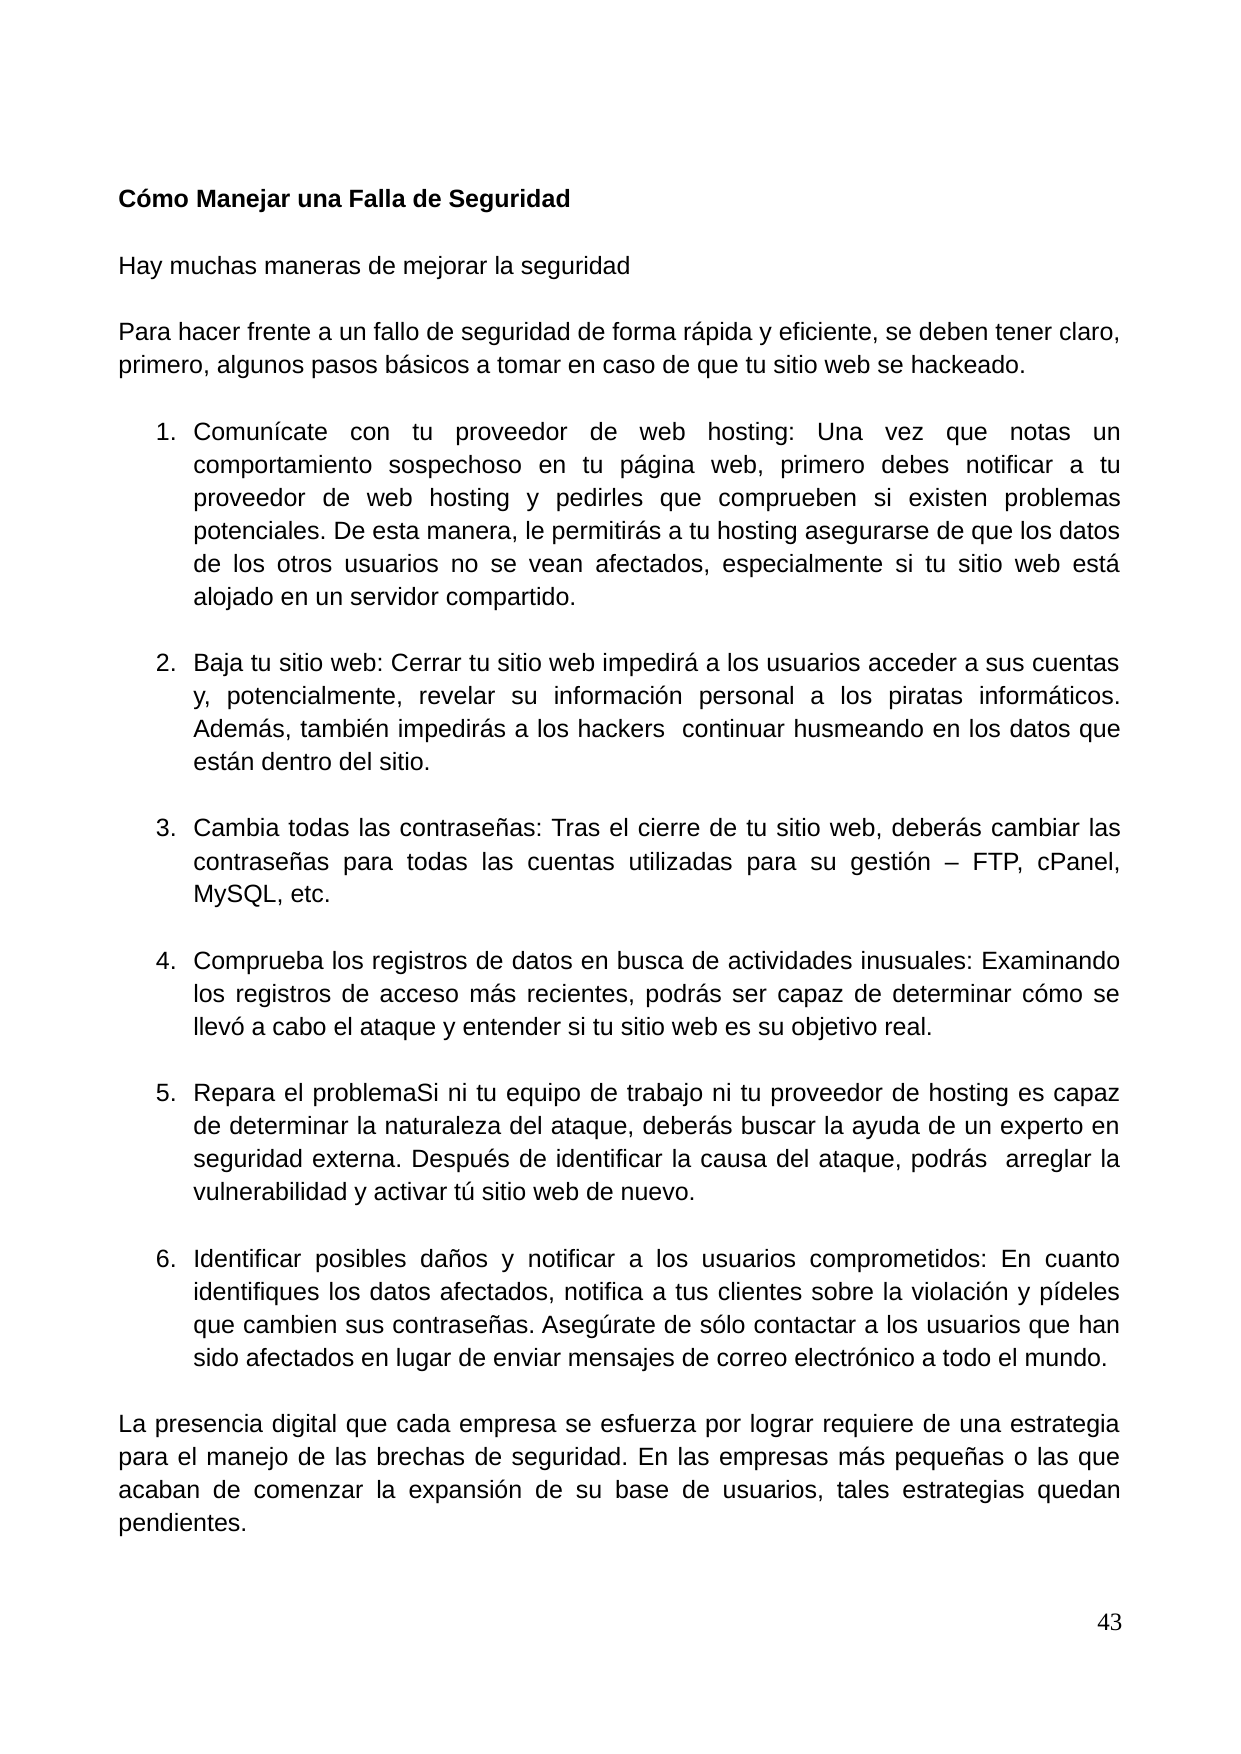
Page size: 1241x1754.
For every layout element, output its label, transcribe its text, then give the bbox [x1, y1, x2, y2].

text Hay muchas maneras de mejorar la seguridad [118, 251, 1122, 279]
text La presencia digital que cada empresa se esfuerza por lograr requiere de una estrategia para el manejo de las brechas de seguridad. En las empresas más pequeñas o las que acaban de comenzar la expansión de su base de usuarios, tales estrategias quedan pendientes. [118, 1409, 1122, 1537]
list Cambia todas las contraseñas: Tras el cierre de tu sitio web, deberás cambiar las contraseñas para todas las cuentas utilizadas para su gestión – FTP, cPanel, MySQL, etc. [156, 813, 1122, 908]
text Cómo Manejar una Falla de Seguridad [118, 184, 1122, 213]
list Comprueba los registros de datos en busca de actividades inusuales: Examinando los registros de acceso más recientes, podrás ser capaz de determinar cómo se llevó a cabo el ataque y entender si tu sitio web es su objetivo real. [156, 946, 1122, 1041]
text Para hacer frente a un fallo de seguridad de forma rápida y eficiente, se deben tener claro, primero, algunos pasos básicos a tomar en caso de que tu sitio web se hackeado. [118, 317, 1122, 379]
list Repara el problemaSi ni tu equipo de trabajo ni tu proveedor de hosting es capaz de determinar la naturaleza del ataque, deberás buscar la ayuda de un experto en seguridad externa. Después de identificar la causa del ataque, podrás arreglar la vulnerabilidad y activar tú sitio web de nuevo. [156, 1078, 1122, 1206]
list Comunícate con tu proveedor de web hosting: Una vez que notas un comportamiento sospechoso en tu página web, primero debes notificar a tu proveedor de web hosting y pedirles que comprueben si existen problemas potenciales. De esta manera, le permitirás a tu hosting asegurarse de que los datos de los otros usuarios no se vean afectados, especialmente si tu sitio web está alojado en un servidor compartido. [156, 417, 1122, 610]
list Identificar posibles daños y notificar a los usuarios comprometidos: En cuanto identifiques los datos afectados, notifica a tus clientes sobre la violación y pídeles que cambien sus contraseñas. Asegúrate de sólo contactar a los usuarios que han sido afectados en lugar de enviar mensajes de correo electrónico a todo el mundo. [156, 1244, 1122, 1371]
list Baja tu sitio web: Cerrar tu sitio web impedirá a los usuarios acceder a sus cuentas y, potencialmente, revelar su información personal a los piratas informáticos. Además, también impedirás a los hackers continuar husmeando en los datos que están dentro del sitio. [156, 648, 1122, 776]
